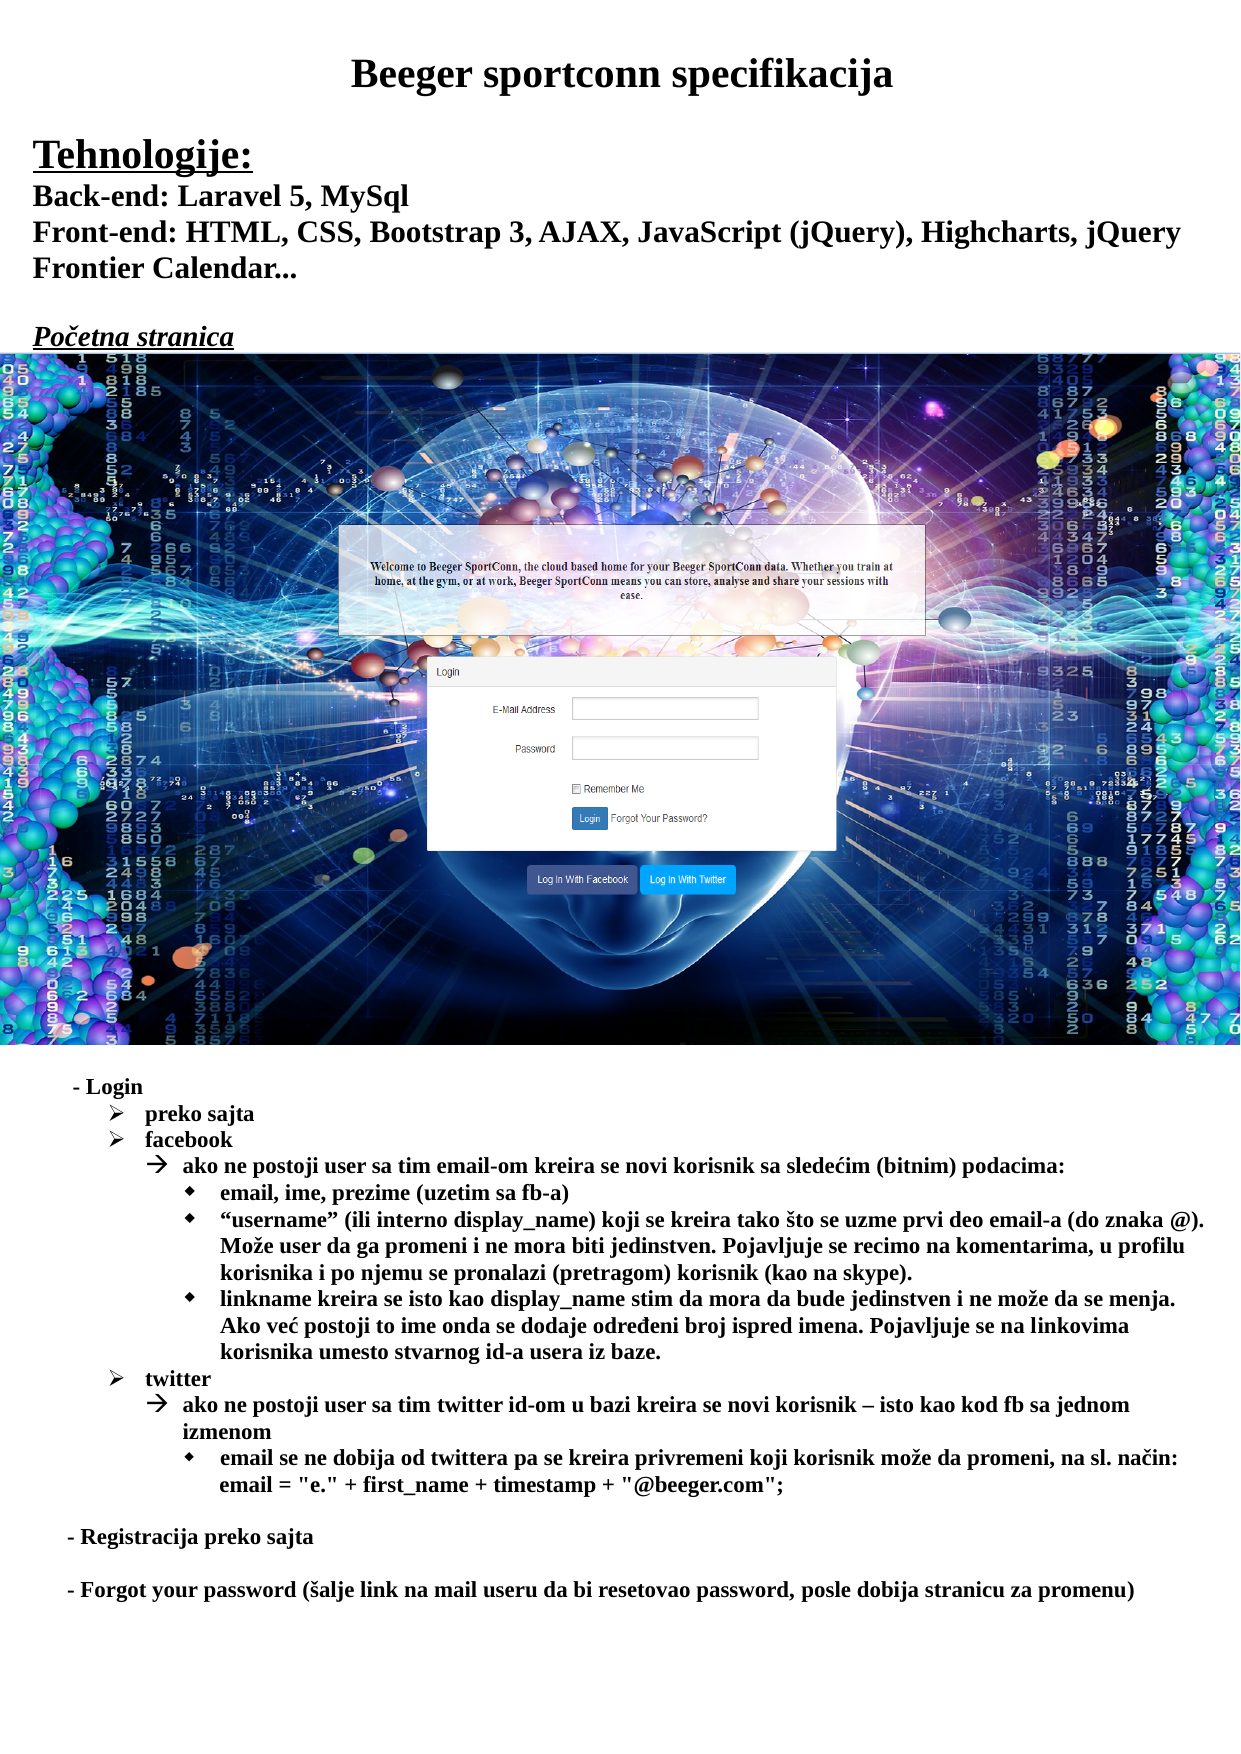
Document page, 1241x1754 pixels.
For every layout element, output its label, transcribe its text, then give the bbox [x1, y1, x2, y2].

list ako ne postoji user sa tim twitter id-om u bazi kreira se novi korisnik – isto kao kod fb sa jednom izmenom [145, 1391, 1208, 1444]
list twitter [107, 1365, 1208, 1391]
list email = "e." + first_name + timestamp + "@beeger.com"; [107, 1471, 1208, 1497]
text Front-end: HTML, CSS, Bootstrap 3, AJAX, JavaScript (jQuery), Highcharts, jQuery Frontier Calendar... [32, 213, 1208, 285]
text Beeger sportconn specifikacija [32, 48, 1212, 96]
list ako ne postoji user sa tim email-om kreira se novi korisnik sa sledećim (bitnim) podacima: [145, 1152, 1208, 1179]
text - Login [32, 1073, 1208, 1099]
list facebook [107, 1126, 1208, 1152]
text Back-end: Laravel 5, MySql [32, 177, 1212, 213]
picture [0, 352, 1241, 1045]
text - Forgot your password (šalje link na mail useru da bi resetovao password, posle dobija stranicu za promenu) [32, 1576, 1208, 1602]
text Početna stranica [32, 319, 1208, 352]
list “username” (ili interno display_name) koji se kreira tako što se uzme prvi deo email-a (do znaka @). Može user da ga promeni i ne mora biti jedinstven. Pojavljuje se recimo na komentarima, u profilu korisnika i po njemu se pronalazi (pretragom) korisnik (kao na skype). [182, 1206, 1208, 1285]
list preko sajta [107, 1099, 1208, 1126]
list email, ime, prezime (uzetim sa fb-a) [182, 1179, 1208, 1206]
list linkname kreira se isto kao display_name stim da mora da bude jedinstven i ne može da se menja. Ako već postoji to ime onda se dodaje određeni broj ispred imena. Pojavljuje se na linkovima korisnika umesto stvarnog id-a usera iz baze. [182, 1285, 1208, 1365]
text Tehnologije: [32, 129, 1212, 177]
text - Registracija preko sajta [32, 1523, 1208, 1550]
list email se ne dobija od twittera pa se kreira privremeni koji korisnik može da promeni, na sl. način: [182, 1444, 1208, 1471]
